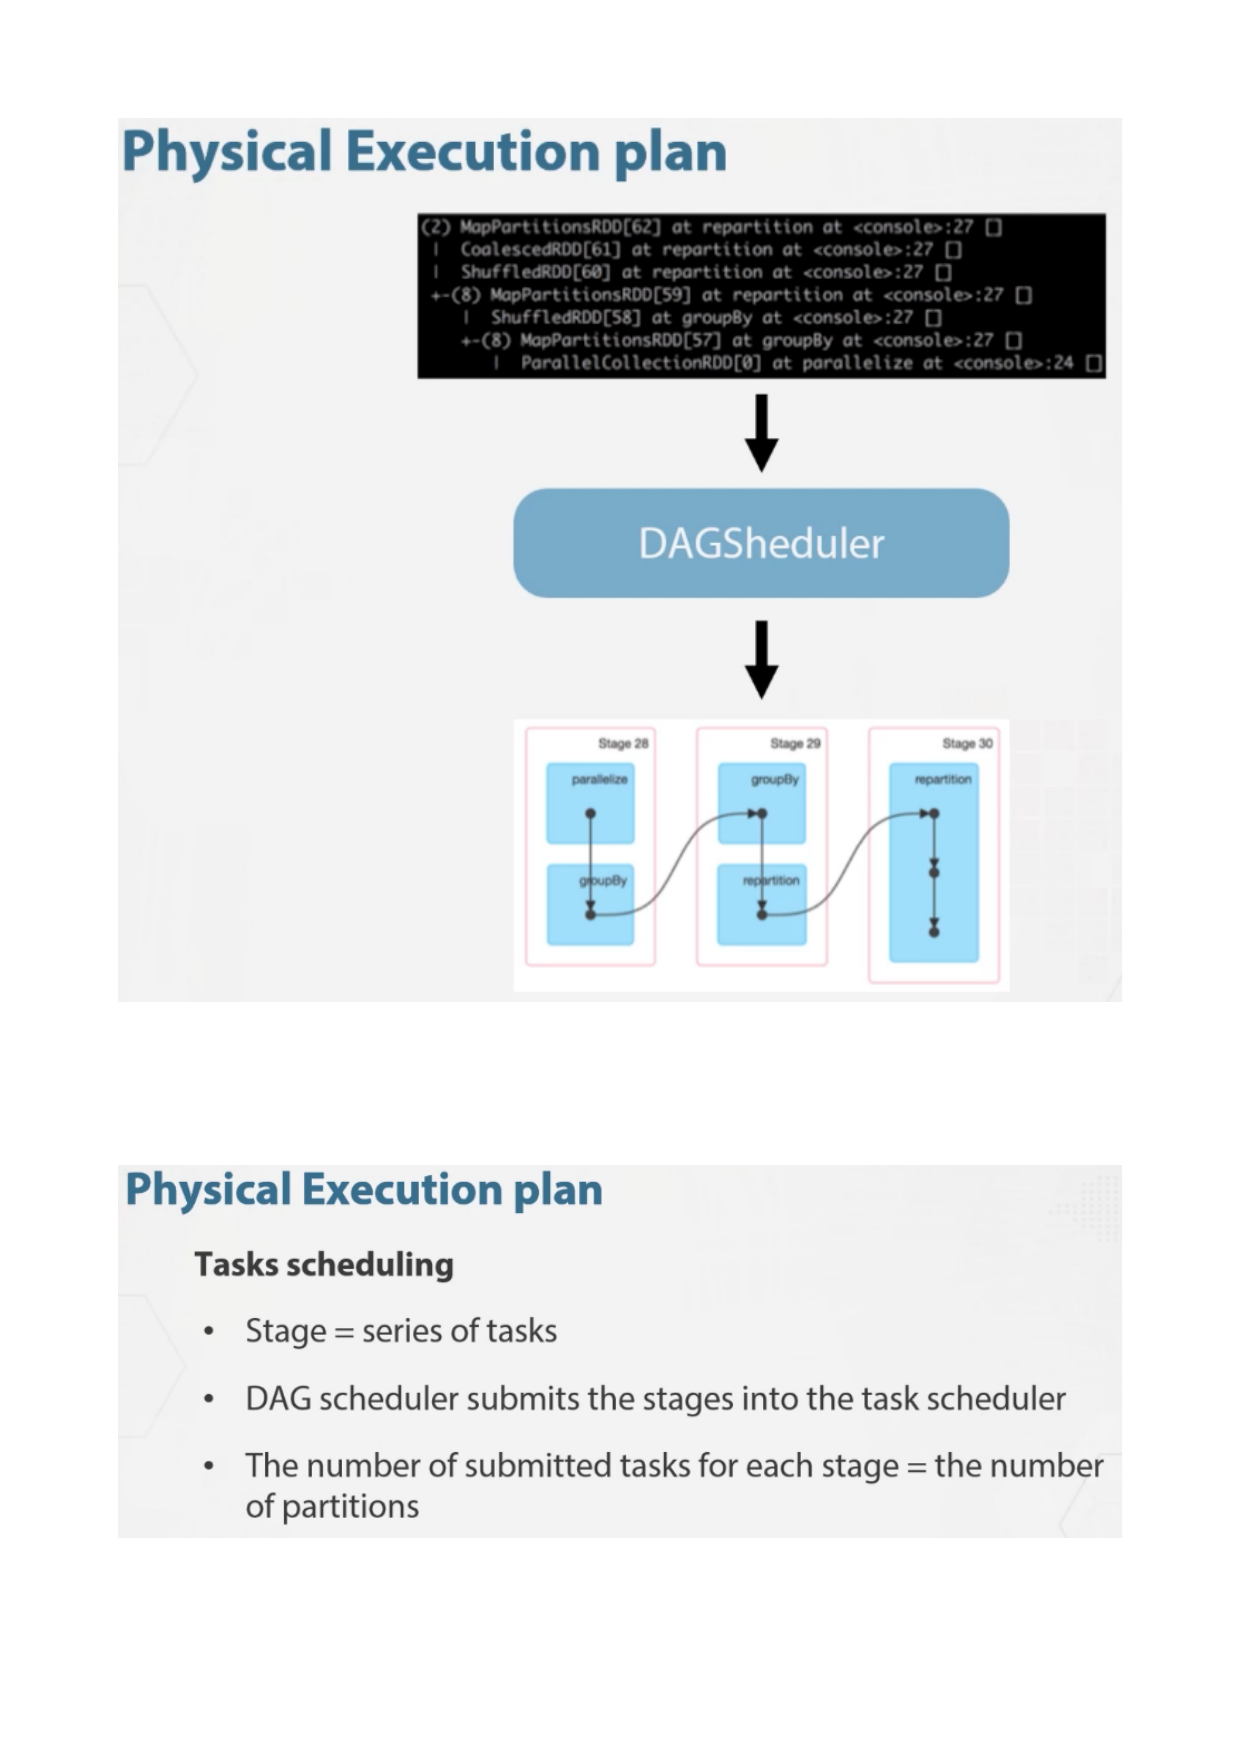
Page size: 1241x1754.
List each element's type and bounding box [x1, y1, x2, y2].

picture [118, 1165, 1123, 1538]
picture [118, 118, 1123, 1002]
